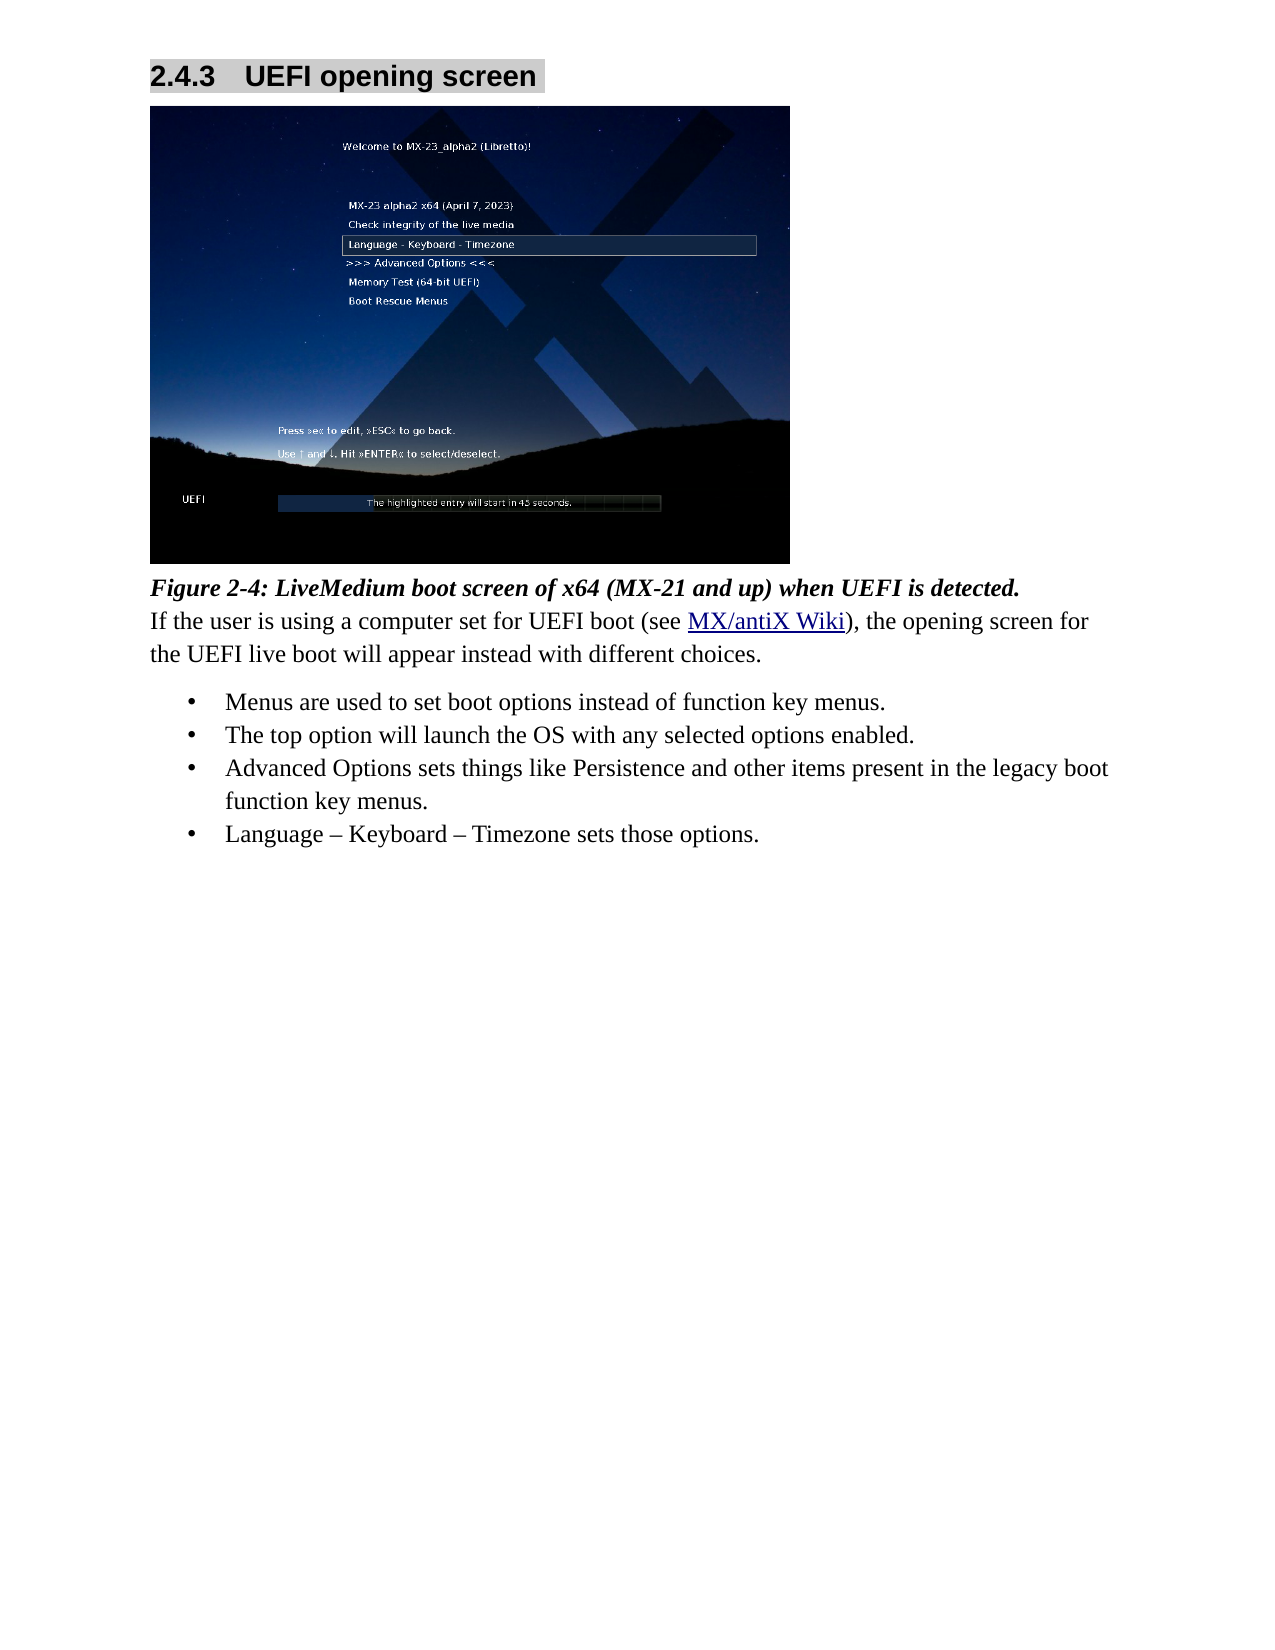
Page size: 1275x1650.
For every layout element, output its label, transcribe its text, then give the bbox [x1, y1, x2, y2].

list Language – Keyboard – Timezone sets those options. [187, 819, 1125, 848]
picture [150, 105, 790, 564]
list Menus are used to set boot options instead of function key menus. [187, 687, 1125, 716]
text If the user is using a computer set for UEFI boot (see MX/antiX Wiki), the opening screen for the UEFI live boot will appear instead with different choices. [150, 606, 1125, 668]
text Figure 2-4: LiveMedium boot screen of x64 (MX-21 and up) when UEFI is detected. [150, 573, 1125, 602]
list Advanced Options sets things like Persistence and other items present in the legacy boot function key menus. [187, 753, 1125, 815]
subtitle 2.4.3 UEFI opening screen [545, 59, 1125, 93]
list The top option will launch the OS with any selected options enabled. [187, 720, 1125, 749]
